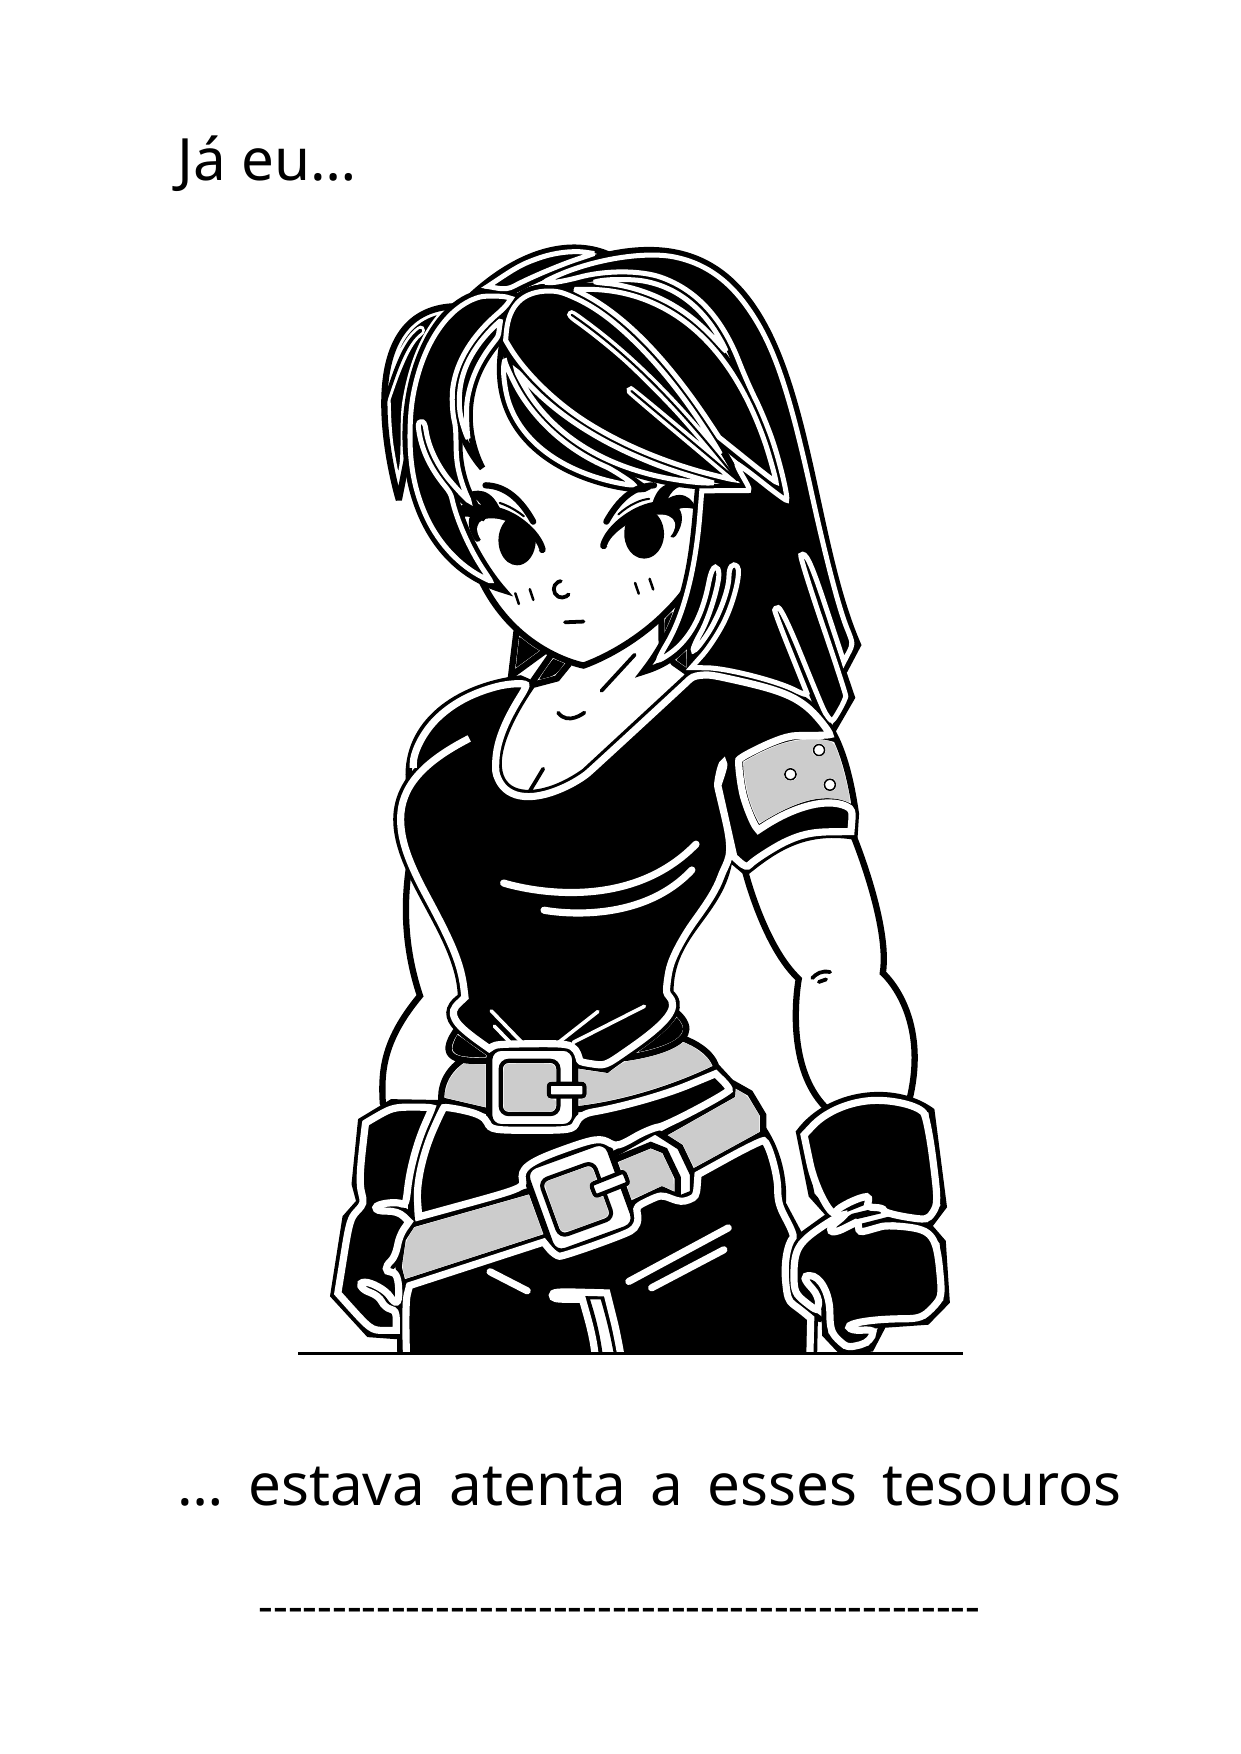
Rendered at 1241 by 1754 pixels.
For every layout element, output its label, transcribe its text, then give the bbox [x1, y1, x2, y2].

text Já eu… [118, 118, 1122, 198]
text … estava atenta a esses tesouros [118, 1443, 1122, 1523]
